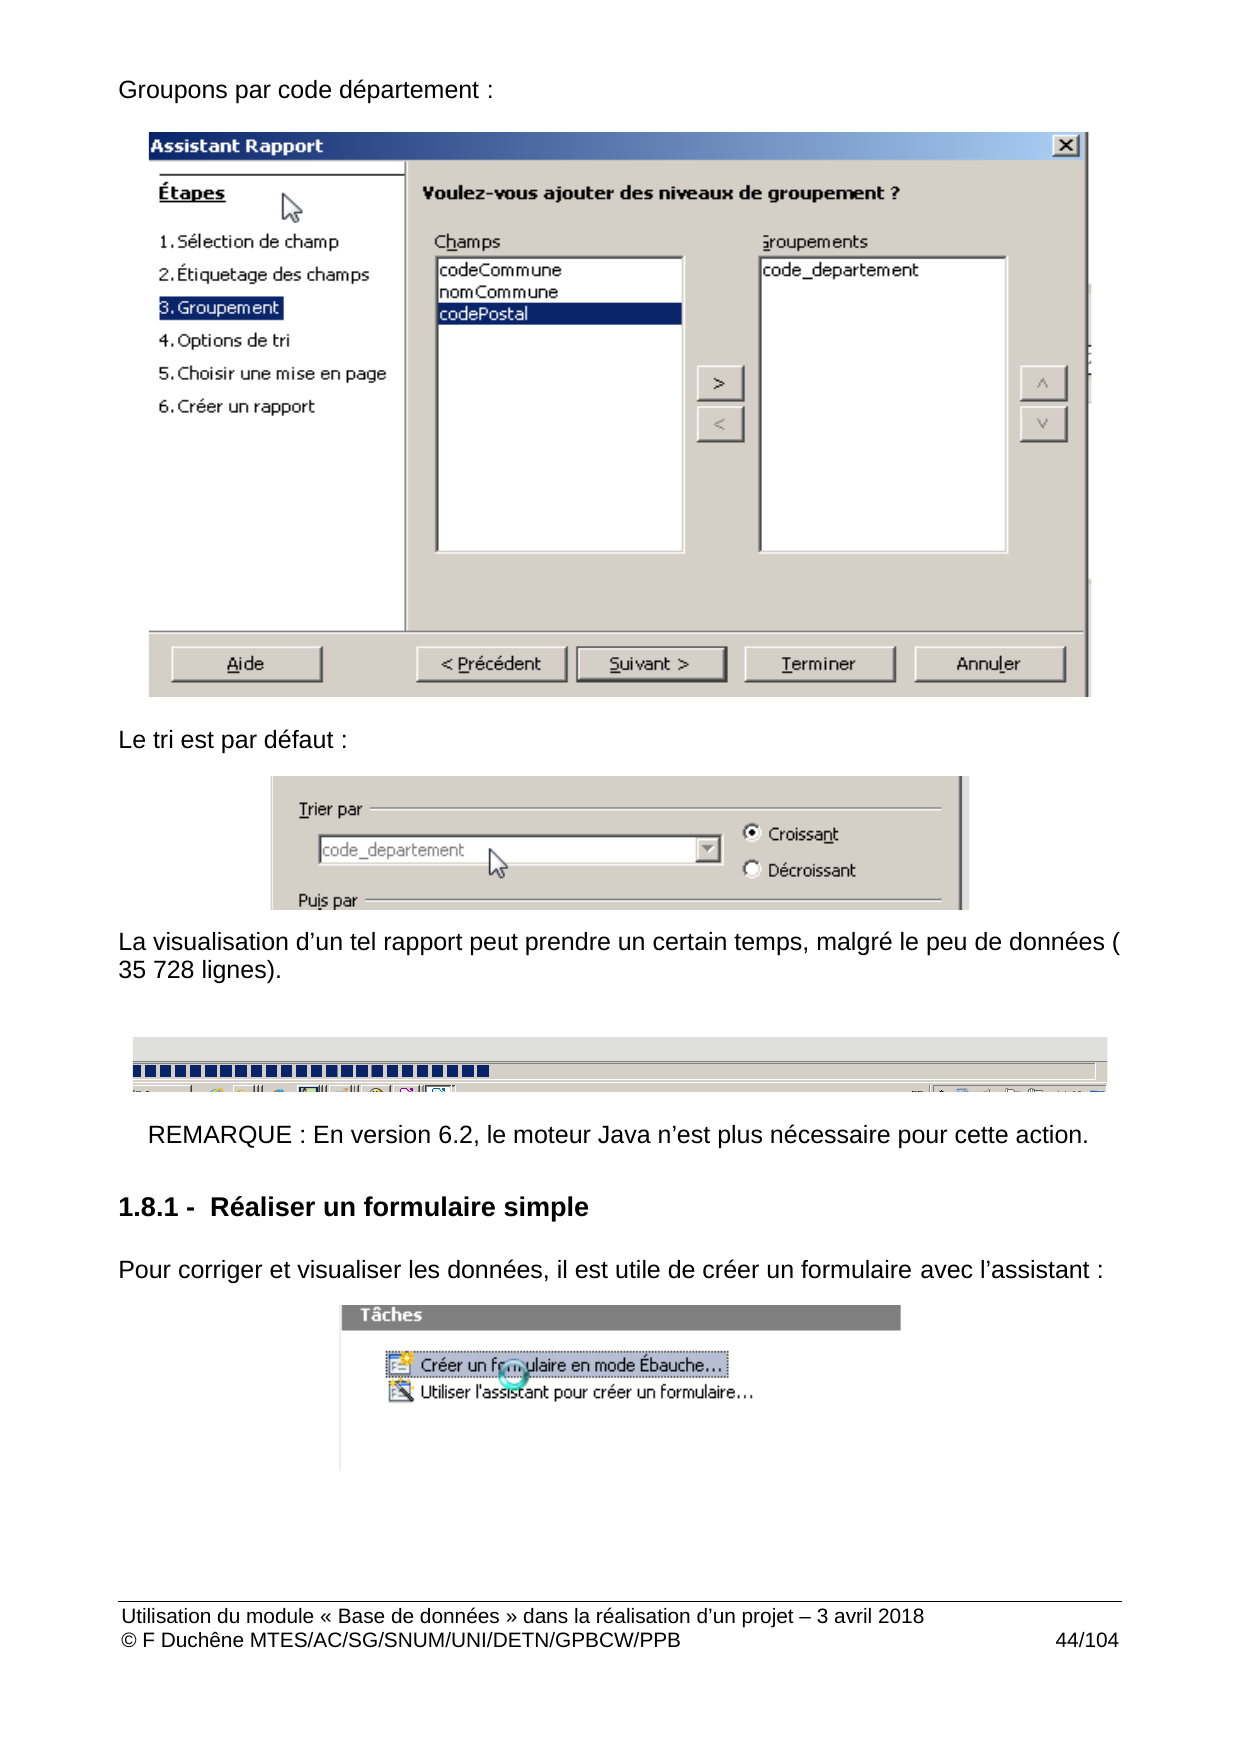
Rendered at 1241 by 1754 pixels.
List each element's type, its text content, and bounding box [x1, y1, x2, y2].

text Le tri est par défaut : [118, 725, 1122, 754]
text Groupons par code département : [118, 75, 1122, 104]
picture [132, 1037, 1108, 1092]
text Pour corriger et visualiser les données, il est utile de créer un formulaire avec l’assistant : [118, 1255, 1122, 1284]
text La visualisation d’un tel rapport peut prendre un certain temps, malgré le peu de données ( 35 728 lignes). [118, 927, 1122, 984]
subtitle REMARQUE : En version 6.2, le moteur Java n’est plus nécessaire pour cette action. [148, 1120, 1122, 1149]
picture [270, 776, 970, 910]
subtitle Réaliser un formulaire simple [118, 1191, 1122, 1222]
picture [339, 1305, 901, 1471]
